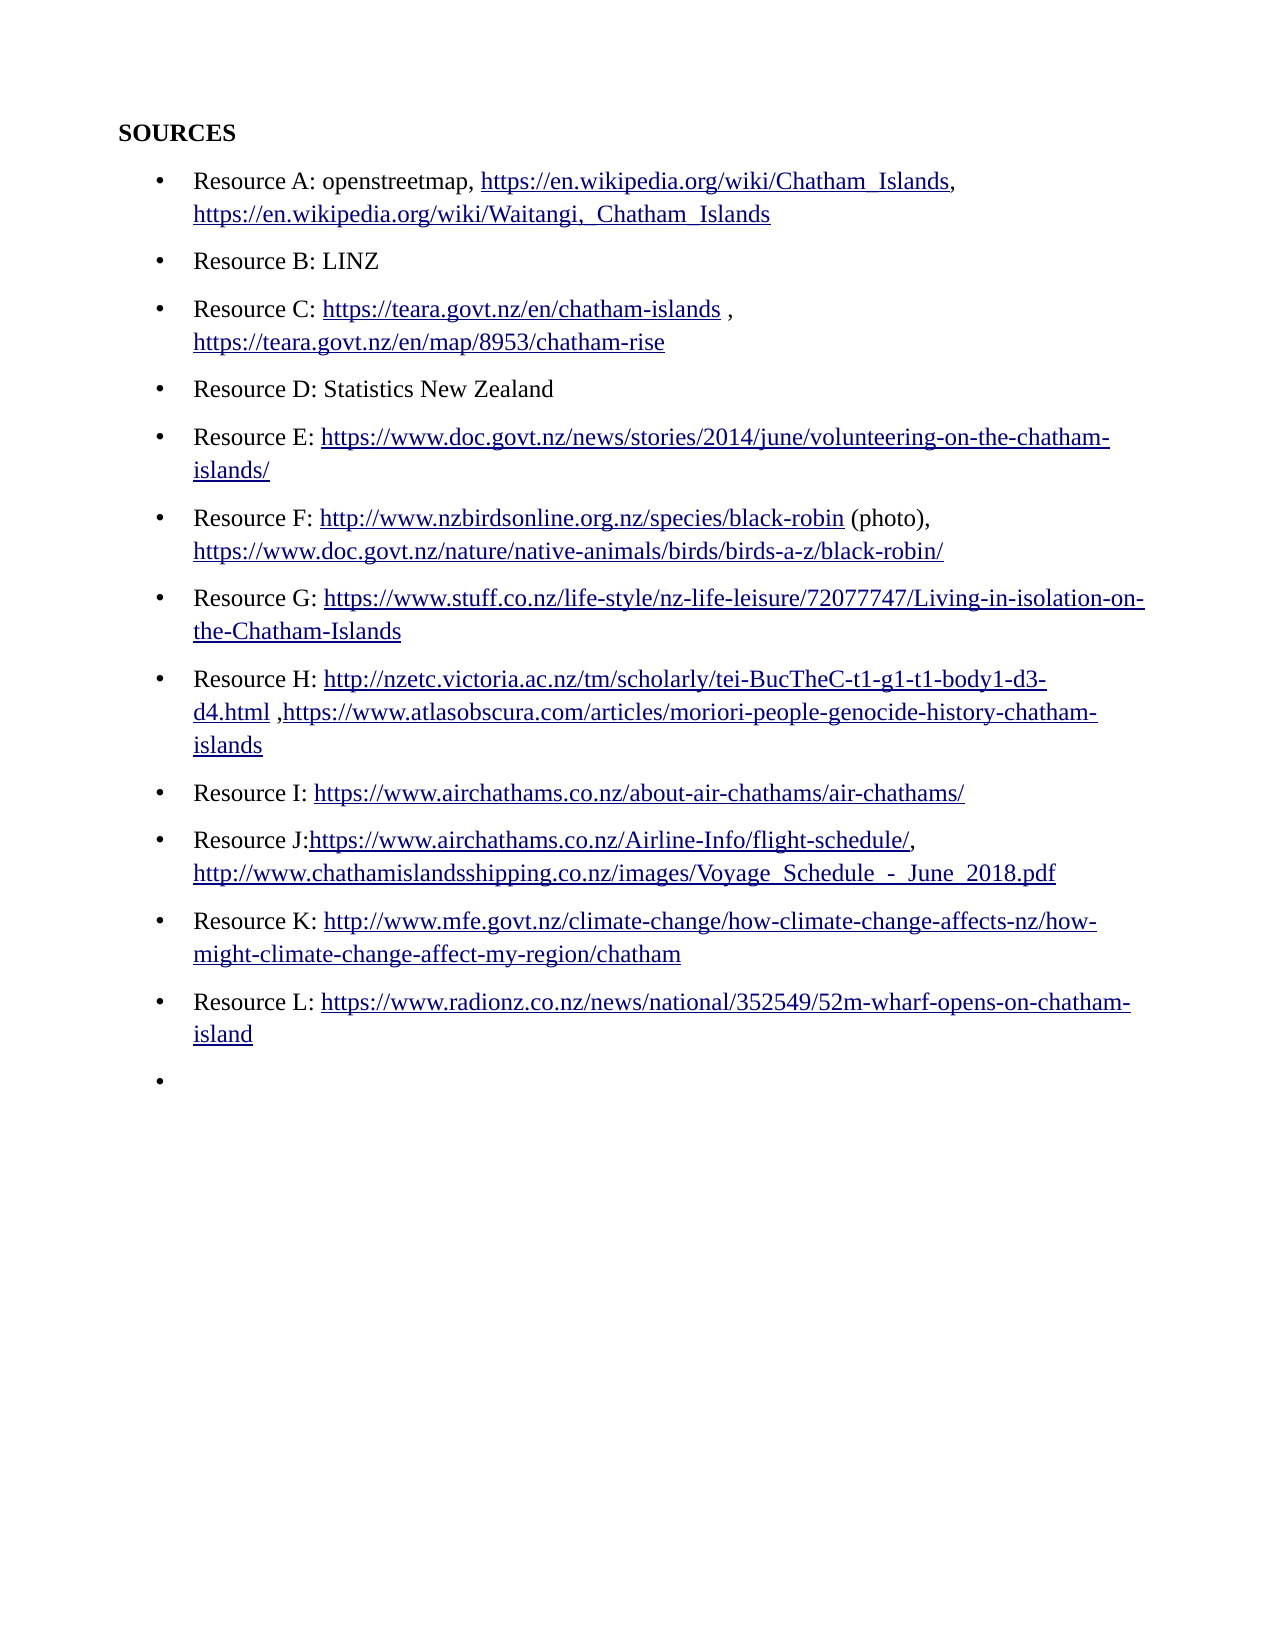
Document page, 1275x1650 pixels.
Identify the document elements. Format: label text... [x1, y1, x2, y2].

list Resource D: Statistics New Zealand [156, 374, 1157, 403]
list Resource C: https://teara.govt.nz/en/chatham-islands , https://teara.govt.nz/en/map/8953/chatham-rise [156, 294, 1157, 356]
list Resource E: https://www.doc.govt.nz/news/stories/2014/june/volunteering-on-the-chatham-islands/ [156, 422, 1157, 484]
list Resource H: http://nzetc.victoria.ac.nz/tm/scholarly/tei-BucTheC-t1-g1-t1-body1-d3-d4.html ,https://www.atlasobscura.com/articles/moriori-people-genocide-history-chatham-islands [156, 664, 1157, 759]
list Resource B: LINZ [156, 246, 1157, 275]
list Resource I: https://www.airchathams.co.nz/about-air-chathams/air-chathams/ [156, 778, 1157, 806]
text SOURCES [118, 118, 1157, 147]
list Resource L: https://www.radionz.co.nz/news/national/352549/52m-wharf-opens-on-chatham-island [156, 987, 1157, 1048]
list Resource F: http://www.nzbirdsonline.org.nz/species/black-robin (photo), https://www.doc.govt.nz/nature/native-animals/birds/birds-a-z/black-robin/ [156, 503, 1157, 564]
list Resource J:https://www.airchathams.co.nz/Airline-Info/flight-schedule/, http://www.chathamislandsshipping.co.nz/images/Voyage_Schedule_-_June_2018.pdf [156, 825, 1157, 887]
list Resource K: http://www.mfe.govt.nz/climate-change/how-climate-change-affects-nz/how-might-climate-change-affect-my-region/chatham [156, 906, 1157, 968]
list Resource A: openstreetmap, https://en.wikipedia.org/wiki/Chatham_Islands, https://en.wikipedia.org/wiki/Waitangi,_Chatham_Islands [156, 166, 1157, 227]
list Resource G: https://www.stuff.co.nz/life-style/nz-life-leisure/72077747/Living-in-isolation-on-the-Chatham-Islands [156, 583, 1157, 645]
